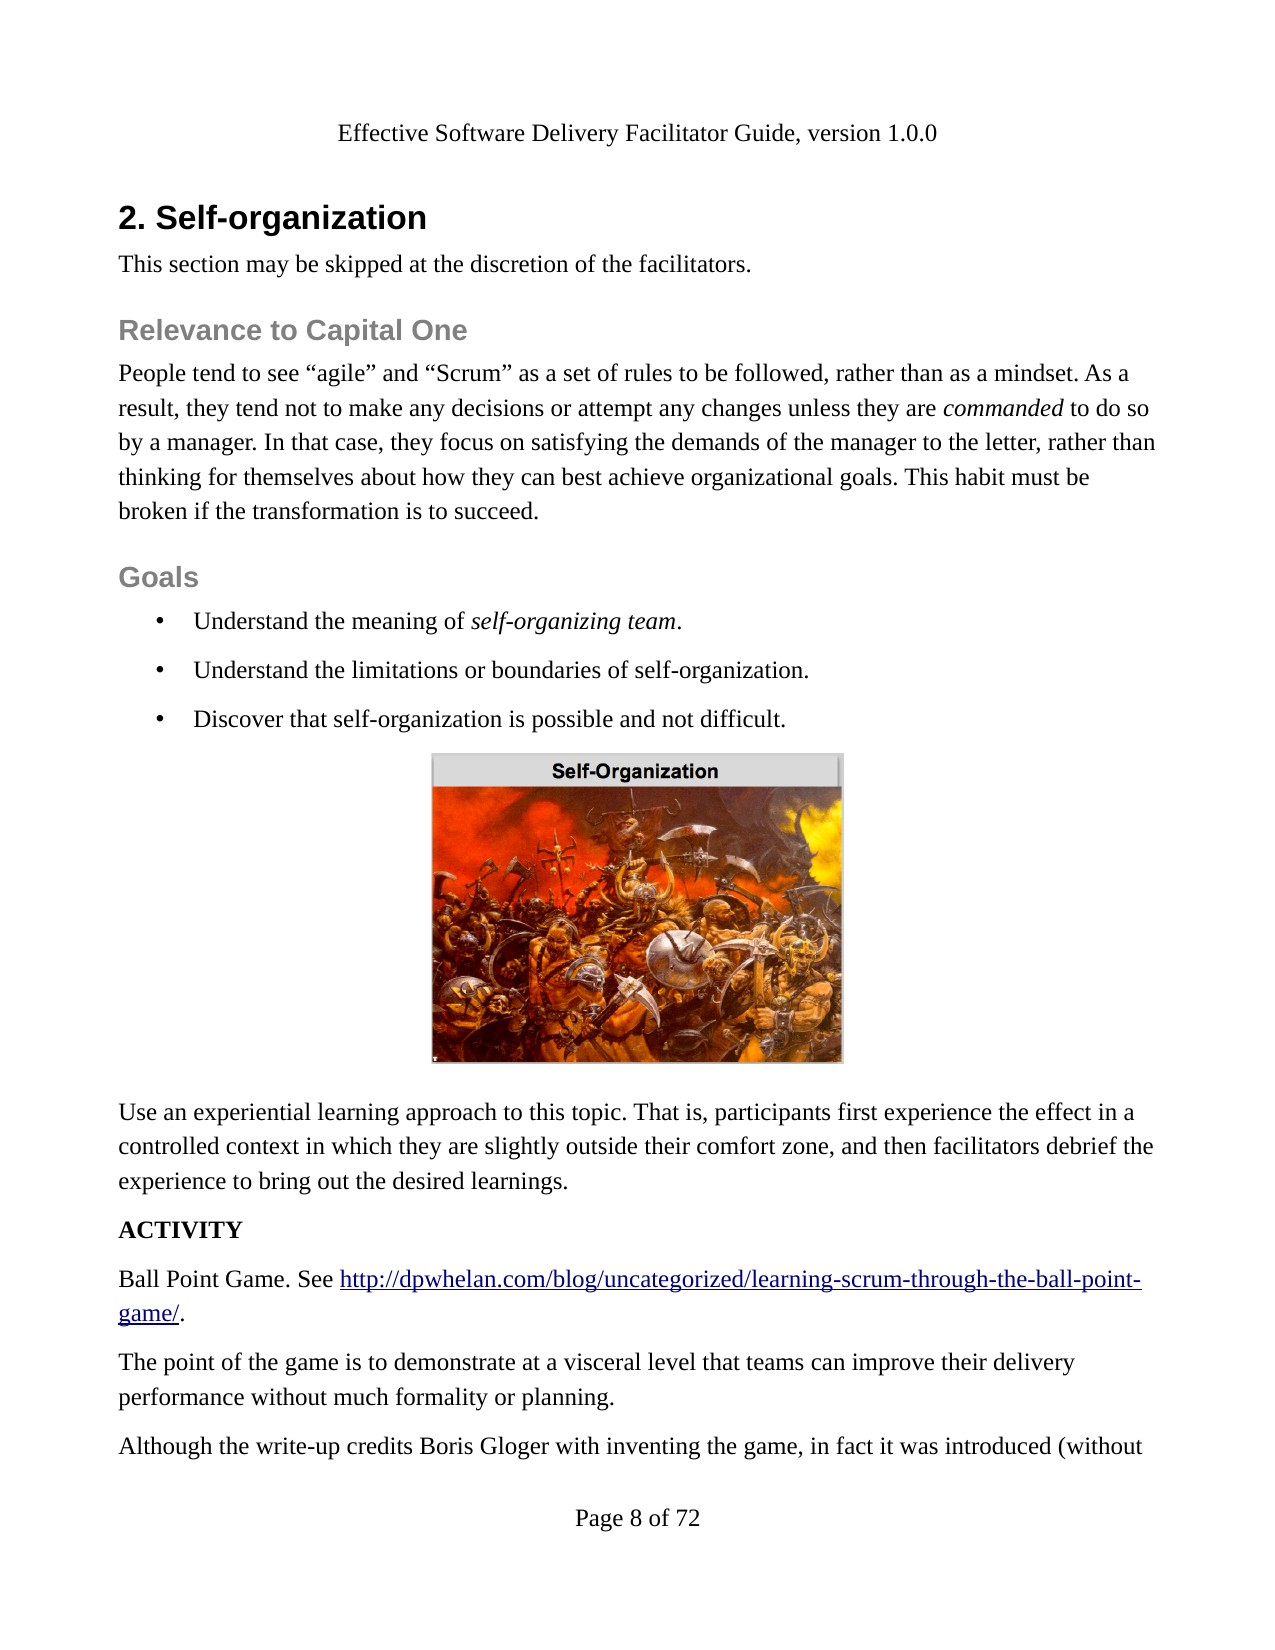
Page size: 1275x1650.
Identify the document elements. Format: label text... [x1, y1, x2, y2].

text Although the write-up credits Boris Gloger with inventing the game, in fact it was introduced (without [118, 1431, 1157, 1460]
text People tend to see “agile” and “Scrum” as a set of rules to be followed, rather than as a mindset. As a result, they tend not to make any decisions or attempt any changes unless they are commanded to do so by a manager. In that case, they focus on satisfying the demands of the manager to the letter, rather than thinking for themselves about how they can best achieve organizational goals. This habit must be broken if the transformation is to succeed. [118, 358, 1157, 525]
text Ball Point Game. See http://dpwhelan.com/blog/uncategorized/learning-scrum-through-the-ball-point-game/. [118, 1264, 1157, 1327]
text The point of the game is to demonstrate at a visceral level that teams can improve their delivery performance without much formality or planning. [118, 1347, 1157, 1411]
text Use an experiential learning approach to this topic. That is, participants first experience the effect in a controlled context in which they are slightly outside their comfort zone, and then facilitators debrief the experience to bring out the desired learnings. [118, 1097, 1157, 1194]
list Understand the limitations or boundaries of self-organization. [156, 655, 1157, 684]
subtitle Goals [118, 560, 1157, 594]
list Discover that self-organization is possible and not difficult. [156, 704, 1157, 733]
text This section may be skipped at the discretion of the facilitators. [118, 249, 1157, 278]
list Understand the meaning of self-organizing team. [156, 606, 1157, 635]
subtitle 2. Self-organization [118, 198, 1157, 236]
picture [431, 753, 844, 1064]
text ACTIVITY [118, 1215, 1157, 1243]
subtitle Relevance to Capital One [118, 312, 1157, 346]
